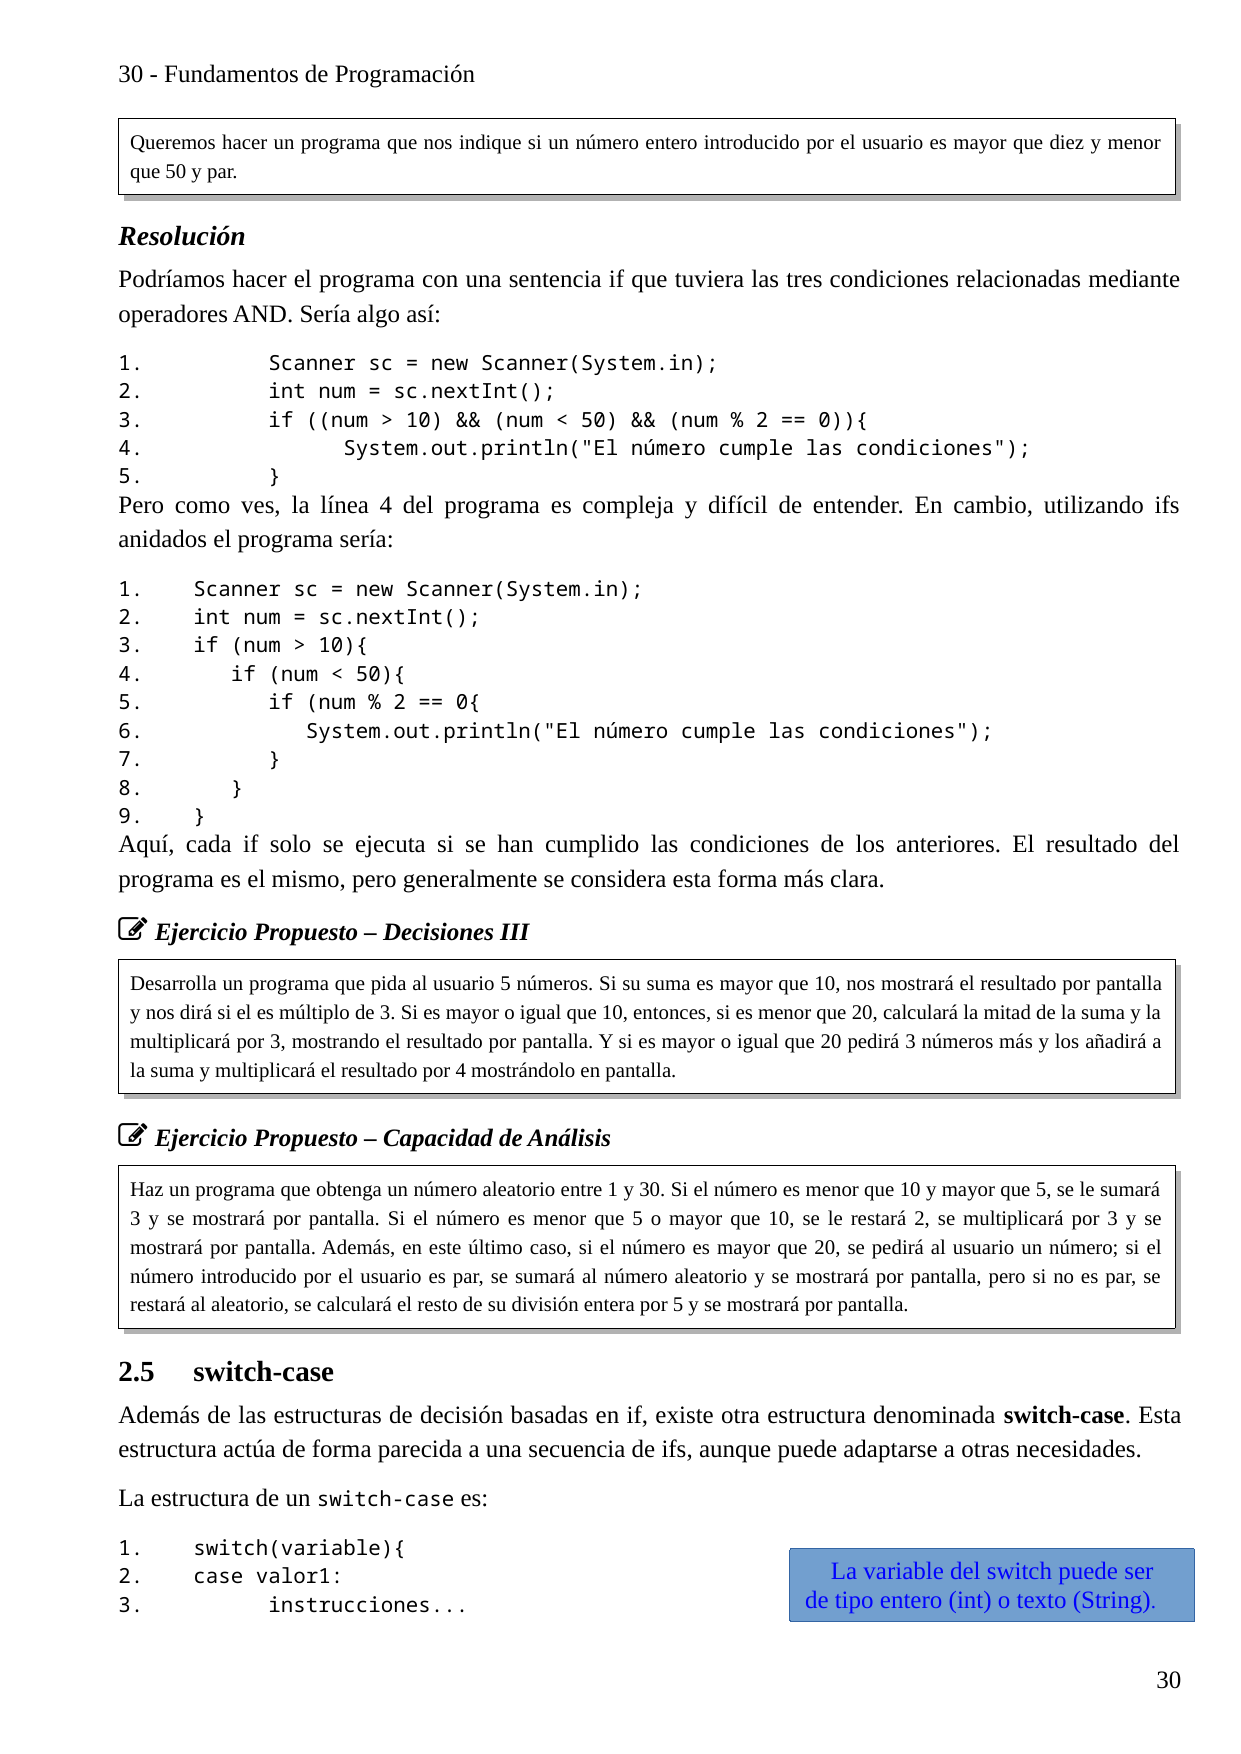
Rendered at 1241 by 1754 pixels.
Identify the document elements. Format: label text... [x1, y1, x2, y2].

text 1. switch(variable){ [118, 1533, 1181, 1562]
subtitle switch-case [118, 1354, 1181, 1387]
text 3. instrucciones... [118, 1590, 789, 1618]
text Haz un programa que obtenga un número aleatorio entre 1 y 30. Si el número es menor que 10 y mayor que 5, se le sumará 3 y se mostrará por pantalla. Si el número es menor que 5 o mayor que 10, se le restará 2, se multiplicará por 3 y se mostrará por pantalla. Además, en este último caso, si el número es mayor que 20, se pedirá al usuario un número; si el número introducido por el usuario es par, se sumará al número aleatorio y se mostrará por pantalla, pero si no es par, se restará al aleatorio, se calculará el resto de su división entera por 5 y se mostrará por pantalla. [119, 1166, 1175, 1328]
text 1. Scanner sc = new Scanner(System.in); [118, 348, 1181, 376]
text 5. if (num % 2 == 0{ [118, 687, 1181, 716]
text 3. if ((num > 10) && (num < 50) && (num % 2 == 0)){ [118, 405, 1181, 433]
text 2. int num = sc.nextInt(); [118, 602, 1181, 631]
text Además de las estructuras de decisión basadas en if, existe otra estructura denominada switch-case. Esta estructura actúa de forma parecida a una secuencia de ifs, aunque puede adaptarse a otras necesidades. [118, 1400, 1181, 1463]
text 6. System.out.println("El número cumple las condiciones"); [118, 716, 1181, 744]
text 2. case valor1: [118, 1562, 789, 1590]
text 5. } [118, 462, 1181, 490]
text Podríamos hacer el programa con una sentencia if que tuviera las tres condiciones relacionadas mediante operadores AND. Sería algo así: [118, 264, 1181, 328]
text 8. } [118, 773, 1181, 801]
subtitle Resolución [118, 220, 1181, 252]
text  Ejercicio Propuesto – Capacidad de Análisis [118, 1119, 1181, 1152]
text  Ejercicio Propuesto – Decisiones III [118, 913, 1181, 947]
text 4. System.out.println("El número cumple las condiciones"); [118, 433, 1181, 462]
text Aquí, cada if solo se ejecuta si se han cumplido las condiciones de los anteriores. El resultado del programa es el mismo, pero generalmente se considera esta forma más clara. [118, 829, 1181, 893]
text Pero como ves, la línea 4 del programa es compleja y difícil de entender. En cambio, utilizando ifs anidados el programa sería: [118, 490, 1181, 553]
text 2. int num = sc.nextInt(); [118, 376, 1181, 405]
text 9. } [118, 801, 1181, 829]
text La estructura de un switch-case es: [118, 1483, 1181, 1513]
text Desarrolla un programa que pida al usuario 5 números. Si su suma es mayor que 10, nos mostrará el resultado por pantalla y nos dirá si el es múltiplo de 3. Si es mayor o igual que 10, entonces, si es menor que 20, calculará la mitad de la suma y la multiplicará por 3, mostrando el resultado por pantalla. Y si es mayor o igual que 20 pedirá 3 números más y los añadirá a la suma y multiplicará el resultado por 4 mostrándolo en pantalla. [119, 960, 1175, 1093]
text 7. } [118, 744, 1181, 773]
text 1. Scanner sc = new Scanner(System.in); [118, 574, 1181, 602]
text Queremos hacer un programa que nos indique si un número entero introducido por el usuario es mayor que diez y menor que 50 y par. [119, 119, 1175, 194]
text 4. if (num < 50){ [118, 659, 1181, 687]
text 3. if (num > 10){ [118, 631, 1181, 659]
